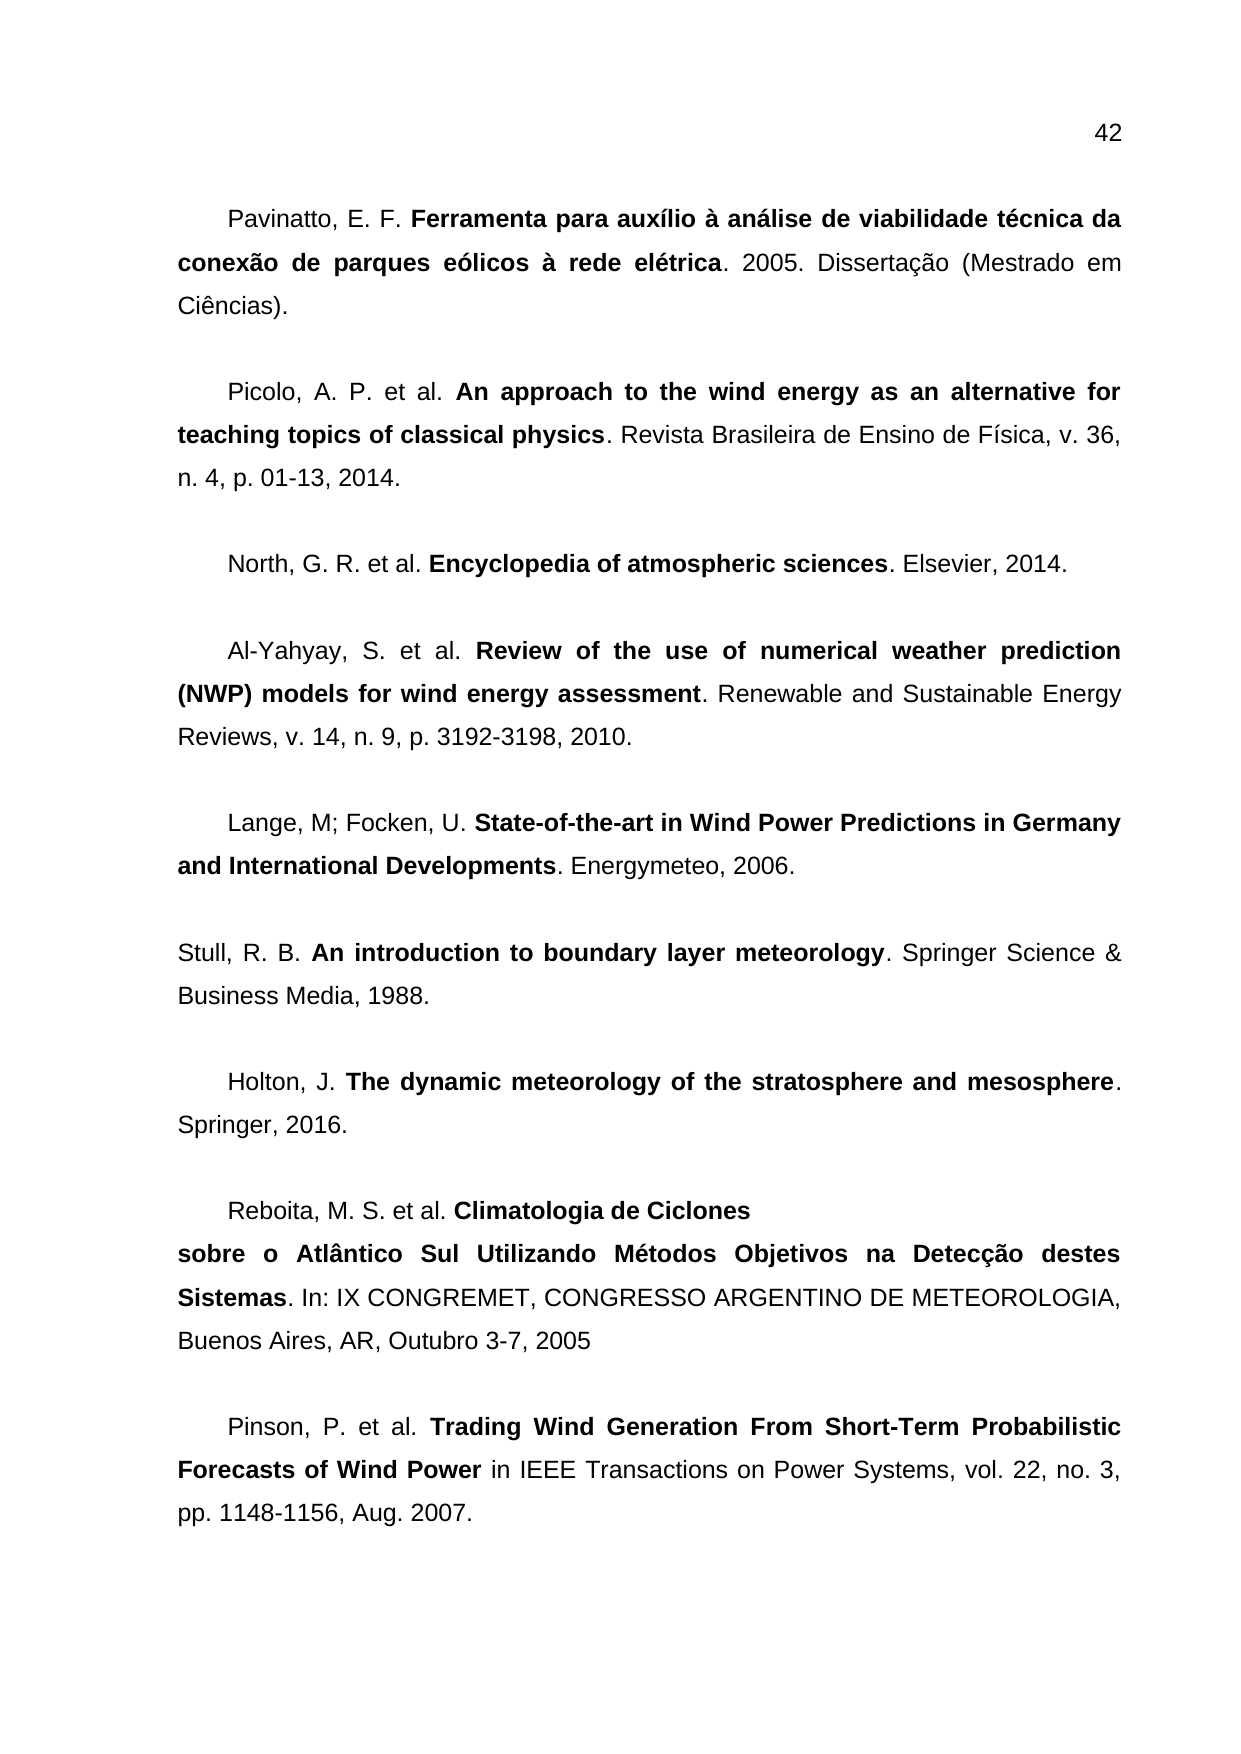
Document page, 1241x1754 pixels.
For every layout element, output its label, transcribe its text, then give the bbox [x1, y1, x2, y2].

text Stull, R. B. An introduction to boundary layer meteorology. Springer Science & Business Media, 1988. [177, 937, 1122, 1009]
text Picolo, A. P. et al. An approach to the wind energy as an alternative for teaching topics of classical physics. Revista Brasileira de Ensino de Física, v. 36, n. 4, p. 01-13, 2014. [177, 377, 1122, 492]
text Al-Yahyay, S. et al. Review of the use of numerical weather prediction (NWP) models for wind energy assessment. Renewable and Sustainable Energy Reviews, v. 14, n. 9, p. 3192-3198, 2010. [177, 636, 1122, 751]
text Holton, J. The dynamic meteorology of the stratosphere and mesosphere. Springer, 2016. [177, 1067, 1122, 1139]
text sobre o Atlântico Sul Utilizando Métodos Objetivos na Detecção destes Sistemas. In: IX CONGREMET, CONGRESSO ARGENTINO DE METEOROLOGIA, Buenos Aires, AR, Outubro 3-7, 2005 [177, 1239, 1122, 1354]
text Reboita, M. S. et al. Climatologia de Ciclones [177, 1196, 1122, 1225]
text Pinson, P. et al. Trading Wind Generation From Short-Term Probabilistic Forecasts of Wind Power in IEEE Transactions on Power Systems, vol. 22, no. 3, pp. 1148-1156, Aug. 2007. [177, 1412, 1122, 1527]
text Pavinatto, E. F. Ferramenta para auxílio à análise de viabilidade técnica da conexão de parques eólicos à rede elétrica. 2005. Dissertação (Mestrado em Ciências). [177, 204, 1122, 319]
text North, G. R. et al. Encyclopedia of atmospheric sciences. Elsevier, 2014. [177, 549, 1122, 578]
text Lange, M; Focken, U. State-of-the-art in Wind Power Predictions in Germany and International Developments. Energymeteo, 2006. [177, 808, 1122, 880]
